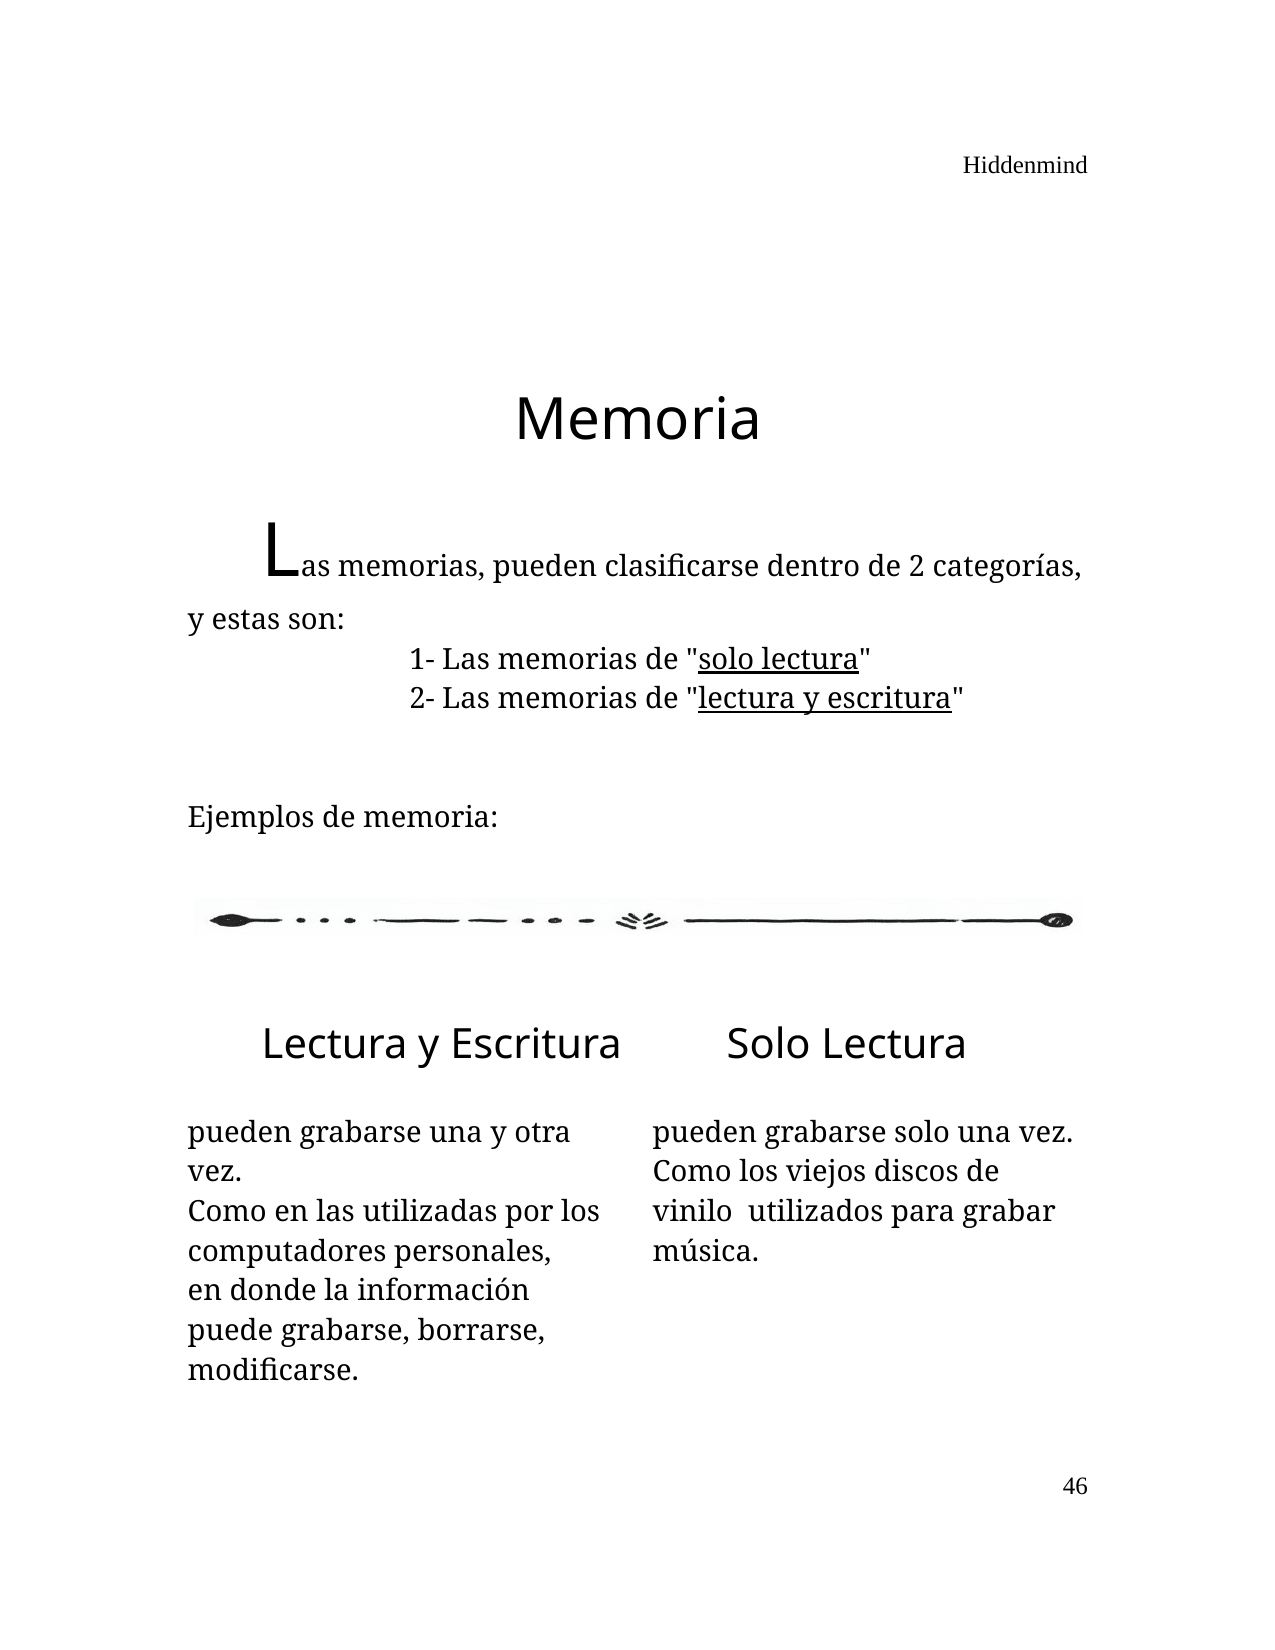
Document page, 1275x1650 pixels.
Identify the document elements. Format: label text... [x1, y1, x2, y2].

text Como los viejos discos de vinilo utilizados para grabar música. [652, 1151, 1087, 1269]
text Solo Lectura [652, 1014, 1087, 1071]
text y estas son: [187, 598, 1087, 638]
text en donde la información puede grabarse, borrarse, modificarse. [187, 1269, 622, 1389]
text 1- Las memorias de "solo lectura" [187, 638, 1087, 678]
picture [193, 898, 1083, 935]
text pueden grabarse una y otra vez. [187, 1111, 622, 1190]
text Lectura y Escritura [187, 1014, 622, 1071]
text Ejemplos de memoria: [187, 797, 1087, 836]
text Como en las utilizadas por los computadores personales, [187, 1190, 622, 1269]
text pueden grabarse solo una vez. [652, 1111, 1087, 1151]
text Las memorias, pueden clasificarse dentro de 2 categorías, [187, 496, 1087, 598]
text 2- Las memorias de "lectura y escritura" [187, 678, 1087, 717]
